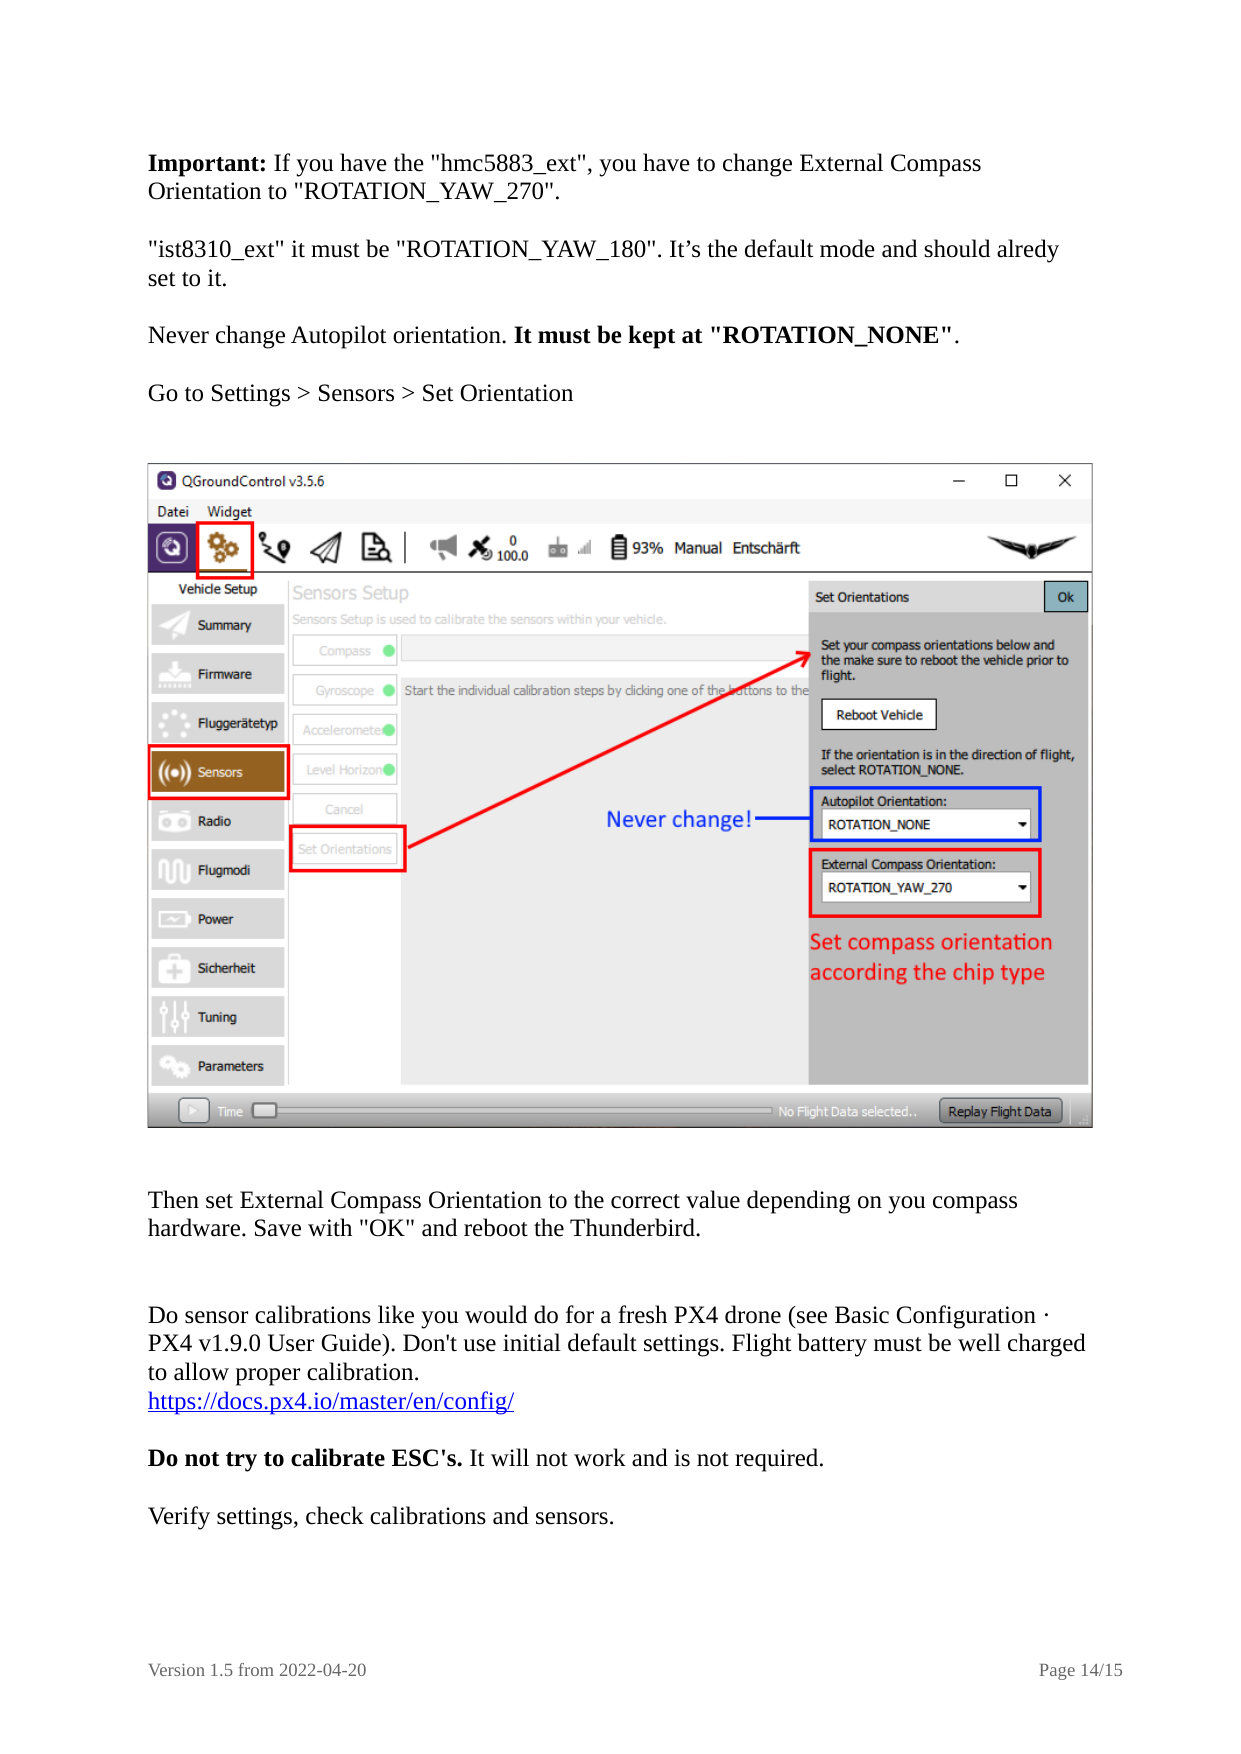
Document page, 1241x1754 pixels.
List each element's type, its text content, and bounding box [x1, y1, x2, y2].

text Do sensor calibrations like you would do for a fresh PX4 drone (see Basic Configuration · PX4 v1.9.0 User Guide). Don't use initial default settings. Flight battery must be well charged to allow proper calibration. [148, 1300, 1093, 1386]
text Go to Settings > Sensors > Set Orientation [148, 378, 1093, 406]
text Never change Autopilot orientation. It must be kept at "ROTATION_NONE". [148, 320, 1093, 349]
text Then set External Compass Orientation to the correct value depending on you compass hardware. Save with "OK" and reboot the Thunderbird. [148, 1185, 1093, 1242]
text https://docs.px4.io/master/en/config/ [148, 1386, 1093, 1415]
text Do not try to calibrate ESC's. It will not work and is not required. [148, 1443, 1093, 1472]
text Important: If you have the "hmc5883_ext", you have to change External Compass Orientation to "ROTATION_YAW_270". [148, 148, 1093, 205]
picture [147, 463, 1093, 1128]
text Verify settings, check calibrations and sensors. [148, 1501, 1093, 1530]
text "ist8310_ext" it must be "ROTATION_YAW_180". It’s the default mode and should alredy set to it. [148, 234, 1093, 291]
